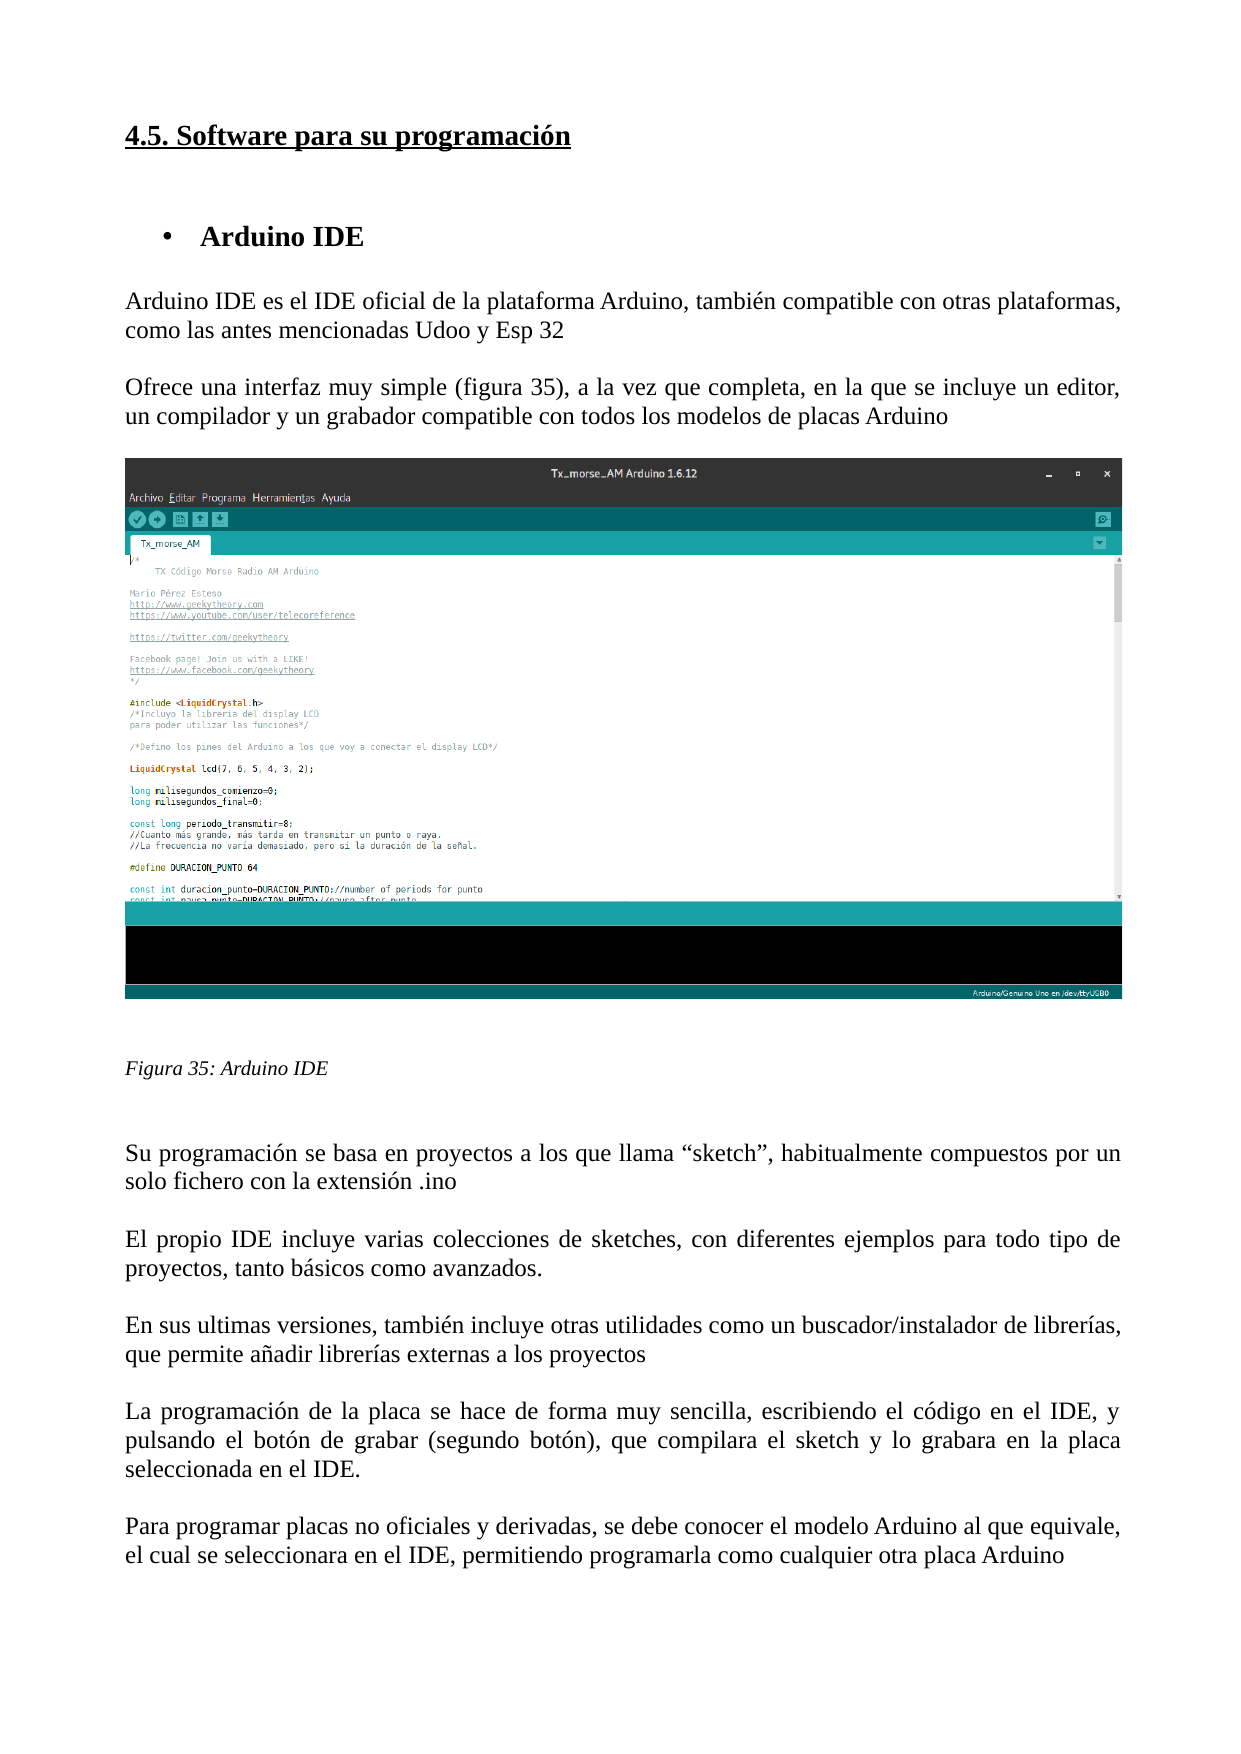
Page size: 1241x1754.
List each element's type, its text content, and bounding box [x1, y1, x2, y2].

text Arduino IDE es el IDE oficial de la plataforma Arduino, también compatible con otras plataformas, como las antes mencionadas Udoo y Esp 32 [125, 286, 1122, 343]
text En sus ultimas versiones, también incluye otras utilidades como un buscador/instalador de librerías, que permite añadir librerías externas a los proyectos [125, 1310, 1122, 1368]
text El propio IDE incluye varias colecciones de sketches, con diferentes ejemplos para todo tipo de proyectos, tanto básicos como avanzados. [125, 1224, 1122, 1281]
text Su programación se basa en proyectos a los que llama “sketch”, habitualmente compuestos por un solo fichero con la extensión .ino [125, 1138, 1122, 1195]
text 4.5. Software para su programación [125, 118, 1122, 152]
text Para programar placas no oficiales y derivadas, se debe conocer el modelo Arduino al que equivale, el cual se seleccionara en el IDE, permitiendo programarla como cualquier otra placa Arduino [125, 1511, 1122, 1569]
list Arduino IDE [162, 219, 1122, 252]
picture [125, 458, 1123, 999]
text La programación de la placa se hace de forma muy sencilla, escribiendo el código en el IDE, y pulsando el botón de grabar (segundo botón), que compilara el sketch y lo grabara en la placa seleccionada en el IDE. [125, 1396, 1122, 1483]
text Figura 35: Arduino IDE [125, 1056, 1122, 1080]
text Ofrece una interfaz muy simple (figura 35), a la vez que completa, en la que se incluye un editor, un compilador y un grabador compatible con todos los modelos de placas Arduino [125, 372, 1122, 430]
